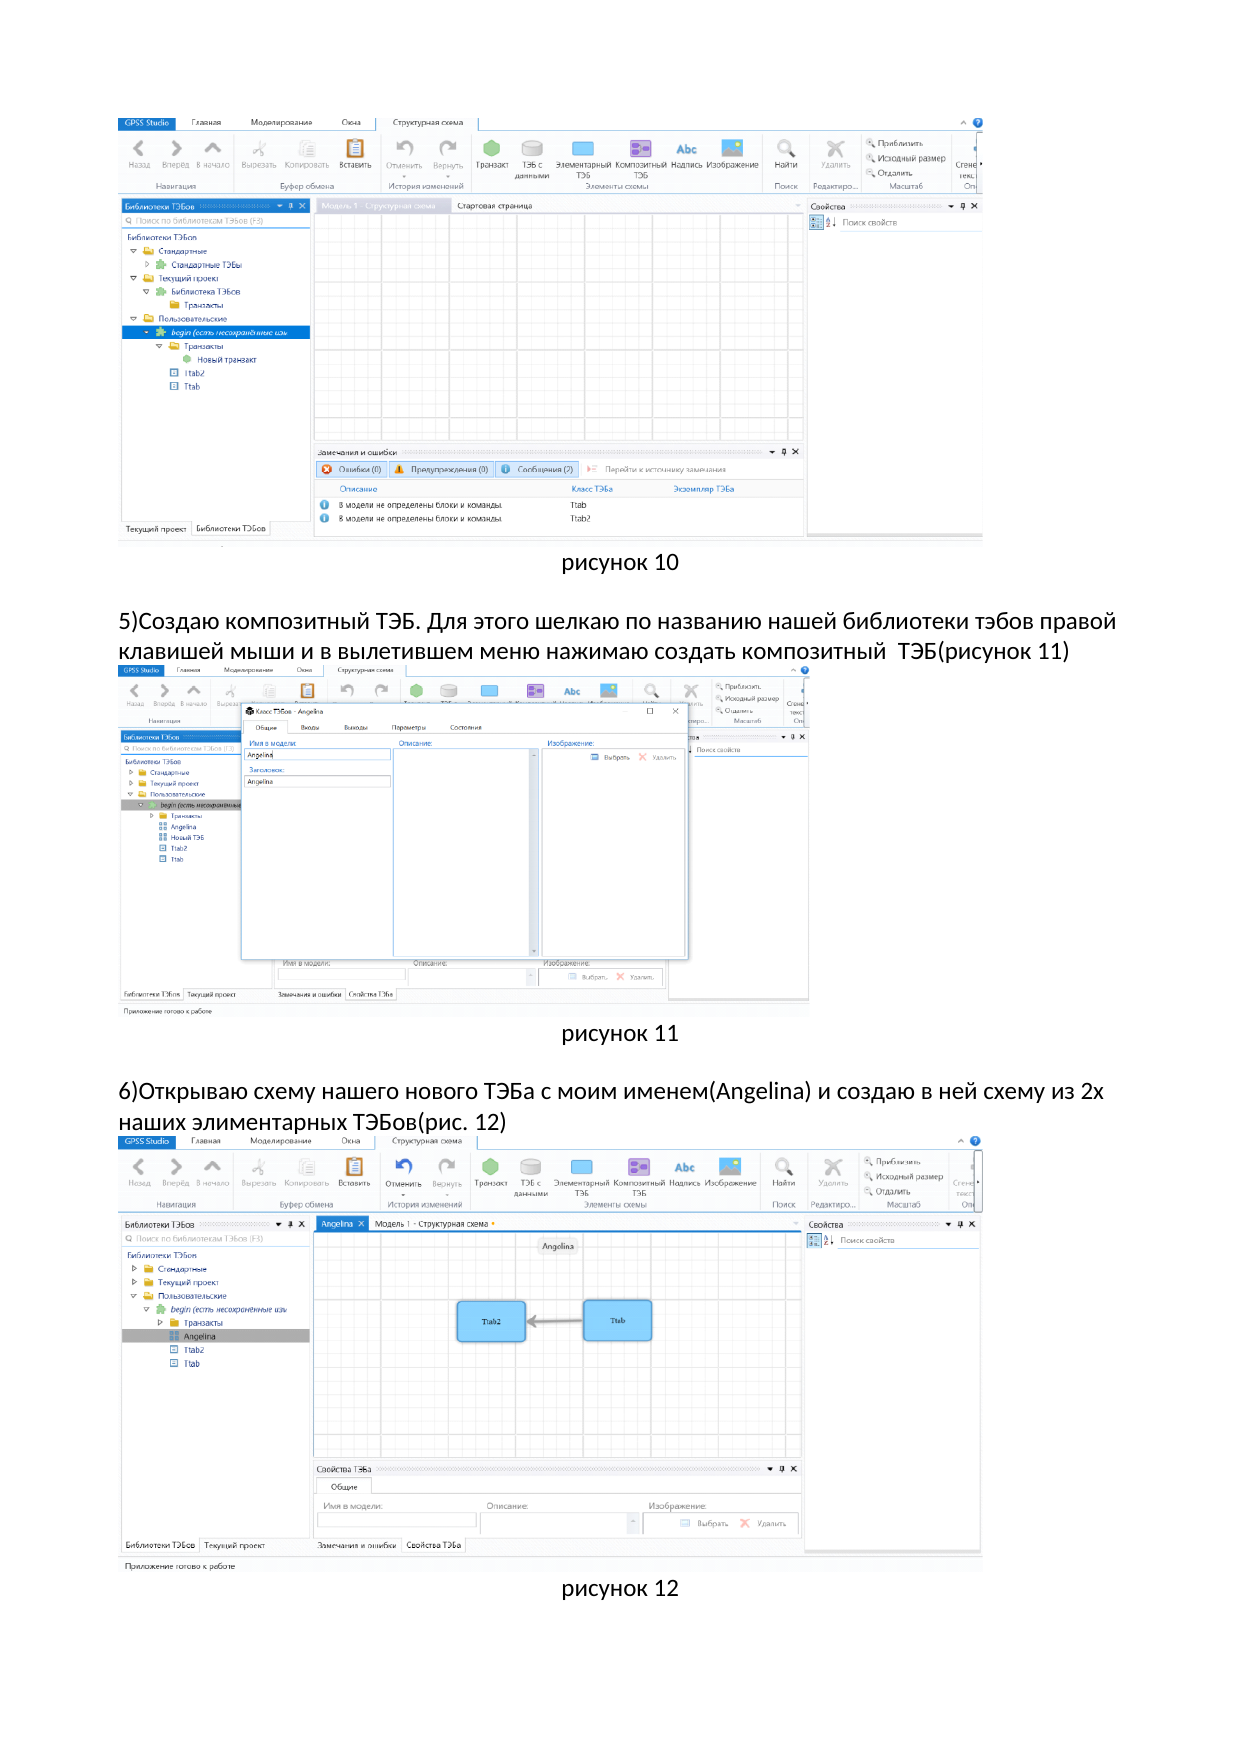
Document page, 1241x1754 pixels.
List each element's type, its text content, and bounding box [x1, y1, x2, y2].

text рисунок 11 [118, 1017, 1122, 1047]
text рисунок 12 [118, 1572, 1122, 1602]
text 5)Создаю композитный ТЭБ. Для этого шелкаю по названию нашей библиотеки тэбов правой клавишей мыши и в вылетившем меню нажимаю создать композитный ТЭБ(рисунок 11) [118, 605, 1122, 666]
text рисунок 10 [118, 546, 1122, 577]
text 6)Открываю схему нашего нового ТЭБа с моим именем(Angelina) и создаю в ней схему из 2х наших элиментарных ТЭБов(рис. 12) [118, 1075, 1122, 1136]
